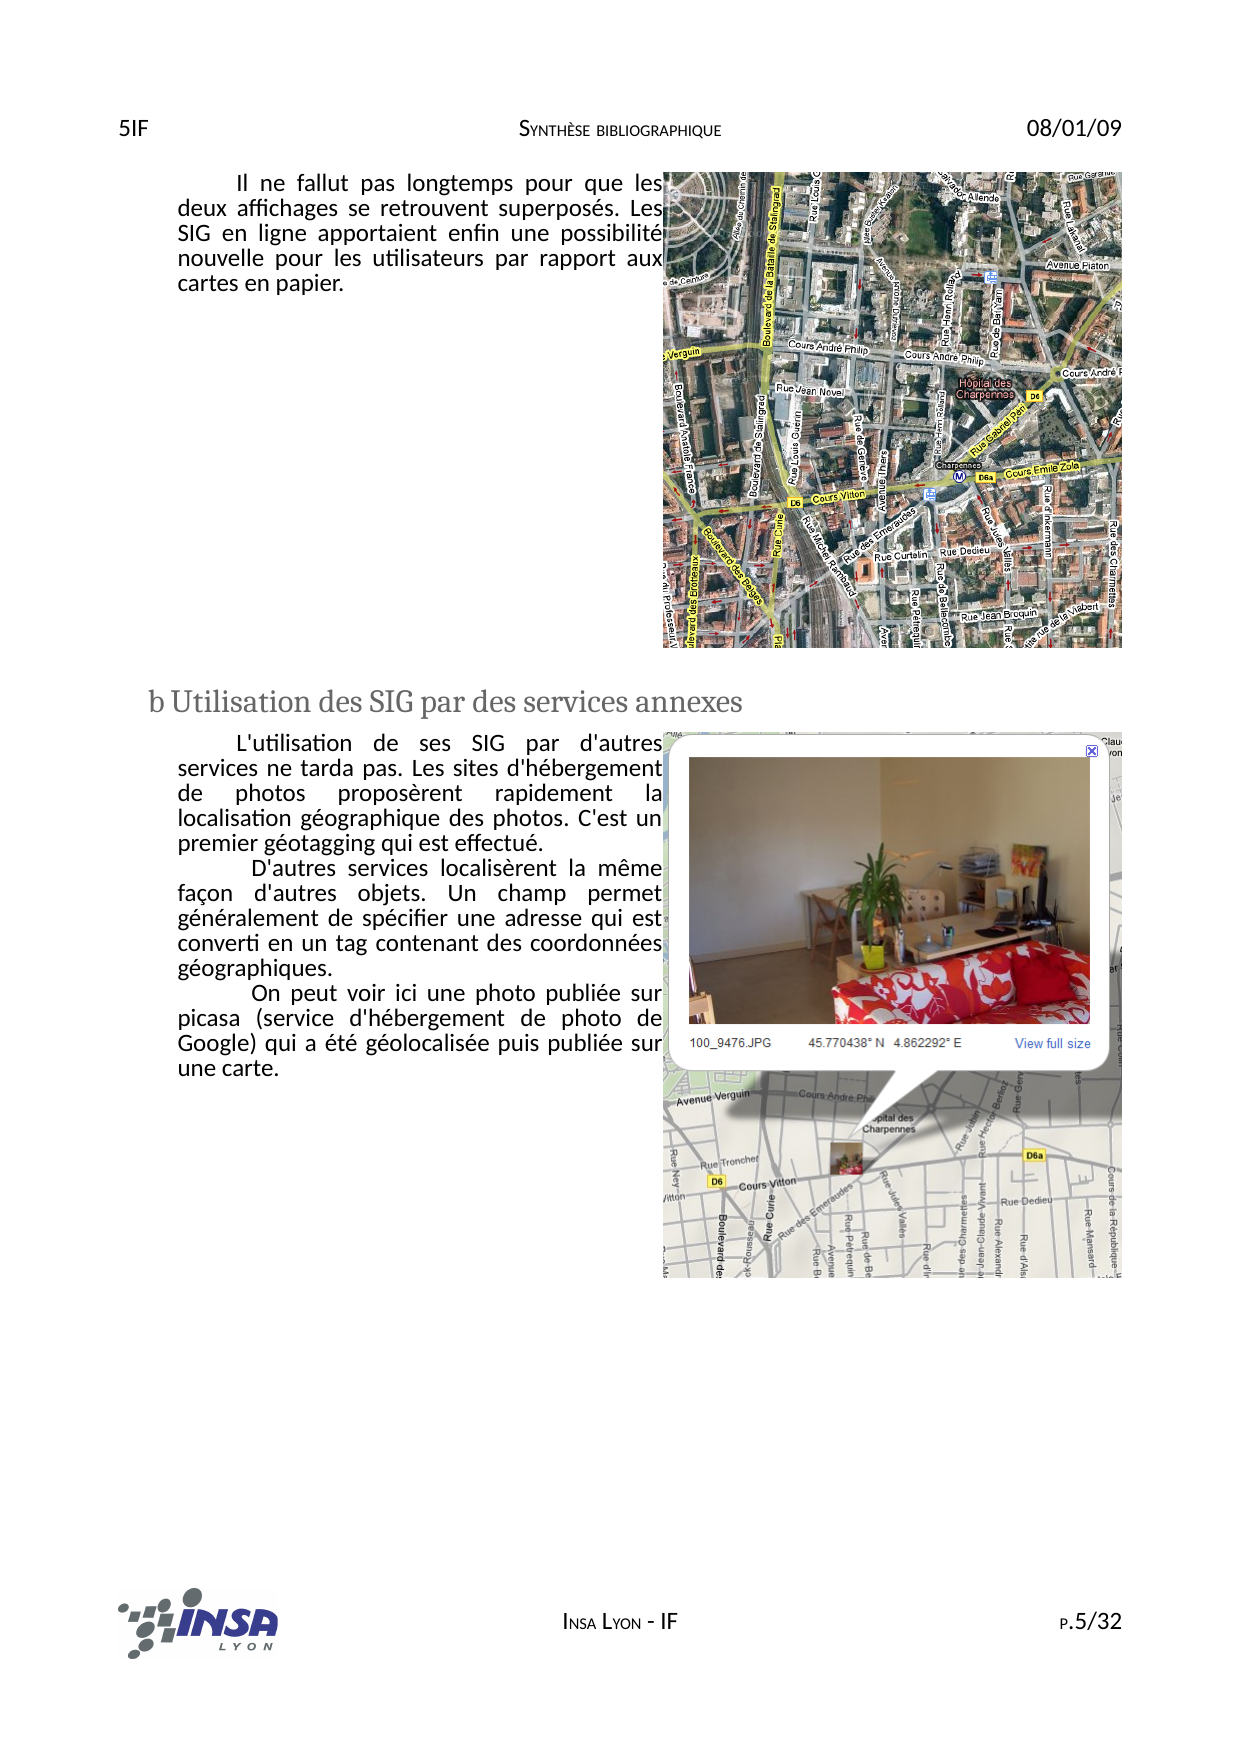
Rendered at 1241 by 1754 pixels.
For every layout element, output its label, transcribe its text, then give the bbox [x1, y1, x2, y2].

picture [663, 732, 1122, 1278]
subtitle Utilisation des SIG par des services annexes [118, 683, 1122, 721]
text L'utilisation de ses SIG par d'autres services ne tarda pas. Les sites d'hébergement de photos proposèrent rapidement la localisation géographique des photos. C'est un premier géotagging qui est effectué. D'autres services localisèrent la même façon d'autres objets. Un champ permet généralement de spécifier une adresse qui est converti en un tag contenant des coordonnées géographiques. On peut voir ici une photo publiée sur picasa (service d'hébergement de photo de Google) qui a été géolocalisée puis publiée sur une carte. [177, 733, 663, 1278]
text Il ne fallut pas longtemps pour que les deux affichages se retrouvent superposés. Les SIG en ligne apportaient enfin une possibilité nouvelle pour les utilisateurs par rapport aux cartes en papier. [177, 173, 663, 648]
picture [663, 172, 1122, 648]
picture [118, 1588, 278, 1659]
